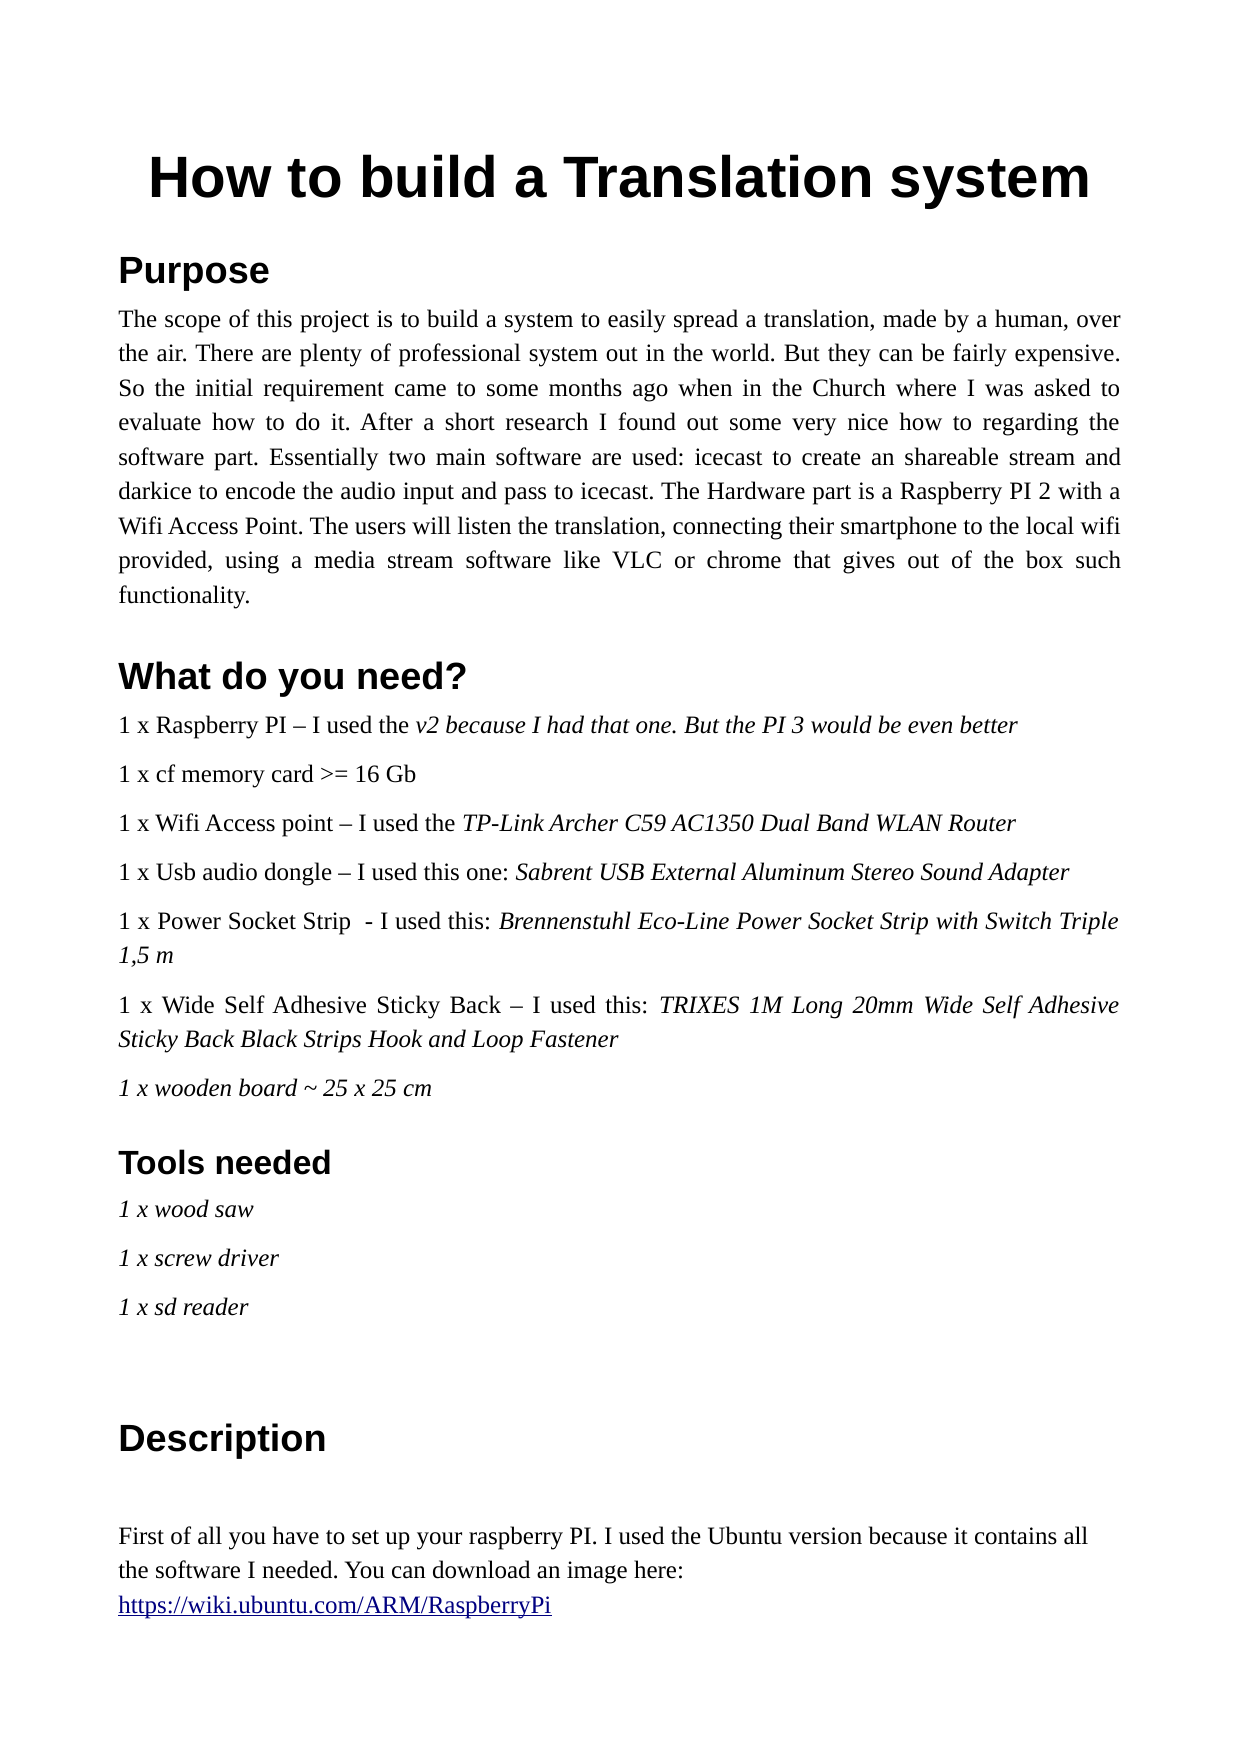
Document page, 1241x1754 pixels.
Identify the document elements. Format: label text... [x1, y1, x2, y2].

subtitle What do you need? [118, 654, 1122, 697]
text 1 x Wide Self Adhesive Sticky Back – I used this: TRIXES 1M Long 20mm Wide Self Adhesive Sticky Back Black Strips Hook and Loop Fastener [118, 990, 1122, 1053]
subtitle Purpose [118, 248, 1122, 291]
title How to build a Translation system [118, 143, 1122, 210]
subtitle Tools needed [118, 1143, 1122, 1182]
text 1 x screw driver [118, 1243, 1122, 1272]
text 1 x Wifi Access point – I used the TP-Link Archer C59 AC1350 Dual Band WLAN Router [118, 808, 1122, 837]
subtitle Description [118, 1416, 1122, 1459]
text 1 x cf memory card >= 16 Gb [118, 759, 1122, 788]
text 1 x wooden board ~ 25 x 25 cm [118, 1073, 1122, 1102]
text First of all you have to set up your raspberry PI. I used the Ubuntu version because it contains all the software I needed. You can download an image here: https://wiki.ubuntu.com/ARM/RaspberryPi [118, 1521, 1122, 1618]
text 1 x sd reader [118, 1292, 1122, 1321]
text The scope of this project is to build a system to easily spread a translation, made by a human, over the air. There are plenty of professional system out in the world. But they can be fairly expensive. So the initial requirement came to some months ago when in the Church where I was asked to evaluate how to do it. After a short research I found out some very nice how to regarding the software part. Essentially two main software are used: icecast to create an shareable stream and darkice to encode the audio input and pass to icecast. The Hardware part is a Raspberry PI 2 with a Wifi Access Point. The users will listen the translation, connecting their smartphone to the local wifi provided, using a media stream software like VLC or chrome that gives out of the box such functionality. [118, 304, 1122, 608]
text 1 x wood saw [118, 1194, 1122, 1223]
text 1 x Power Socket Strip - I used this: Brennenstuhl Eco-Line Power Socket Strip with Switch Triple 1,5 m [118, 906, 1122, 969]
text 1 x Usb audio dongle – I used this one: Sabrent USB External Aluminum Stereo Sound Adapter [118, 857, 1122, 886]
text 1 x Raspberry PI – I used the v2 because I had that one. But the PI 3 would be even better [118, 710, 1122, 739]
